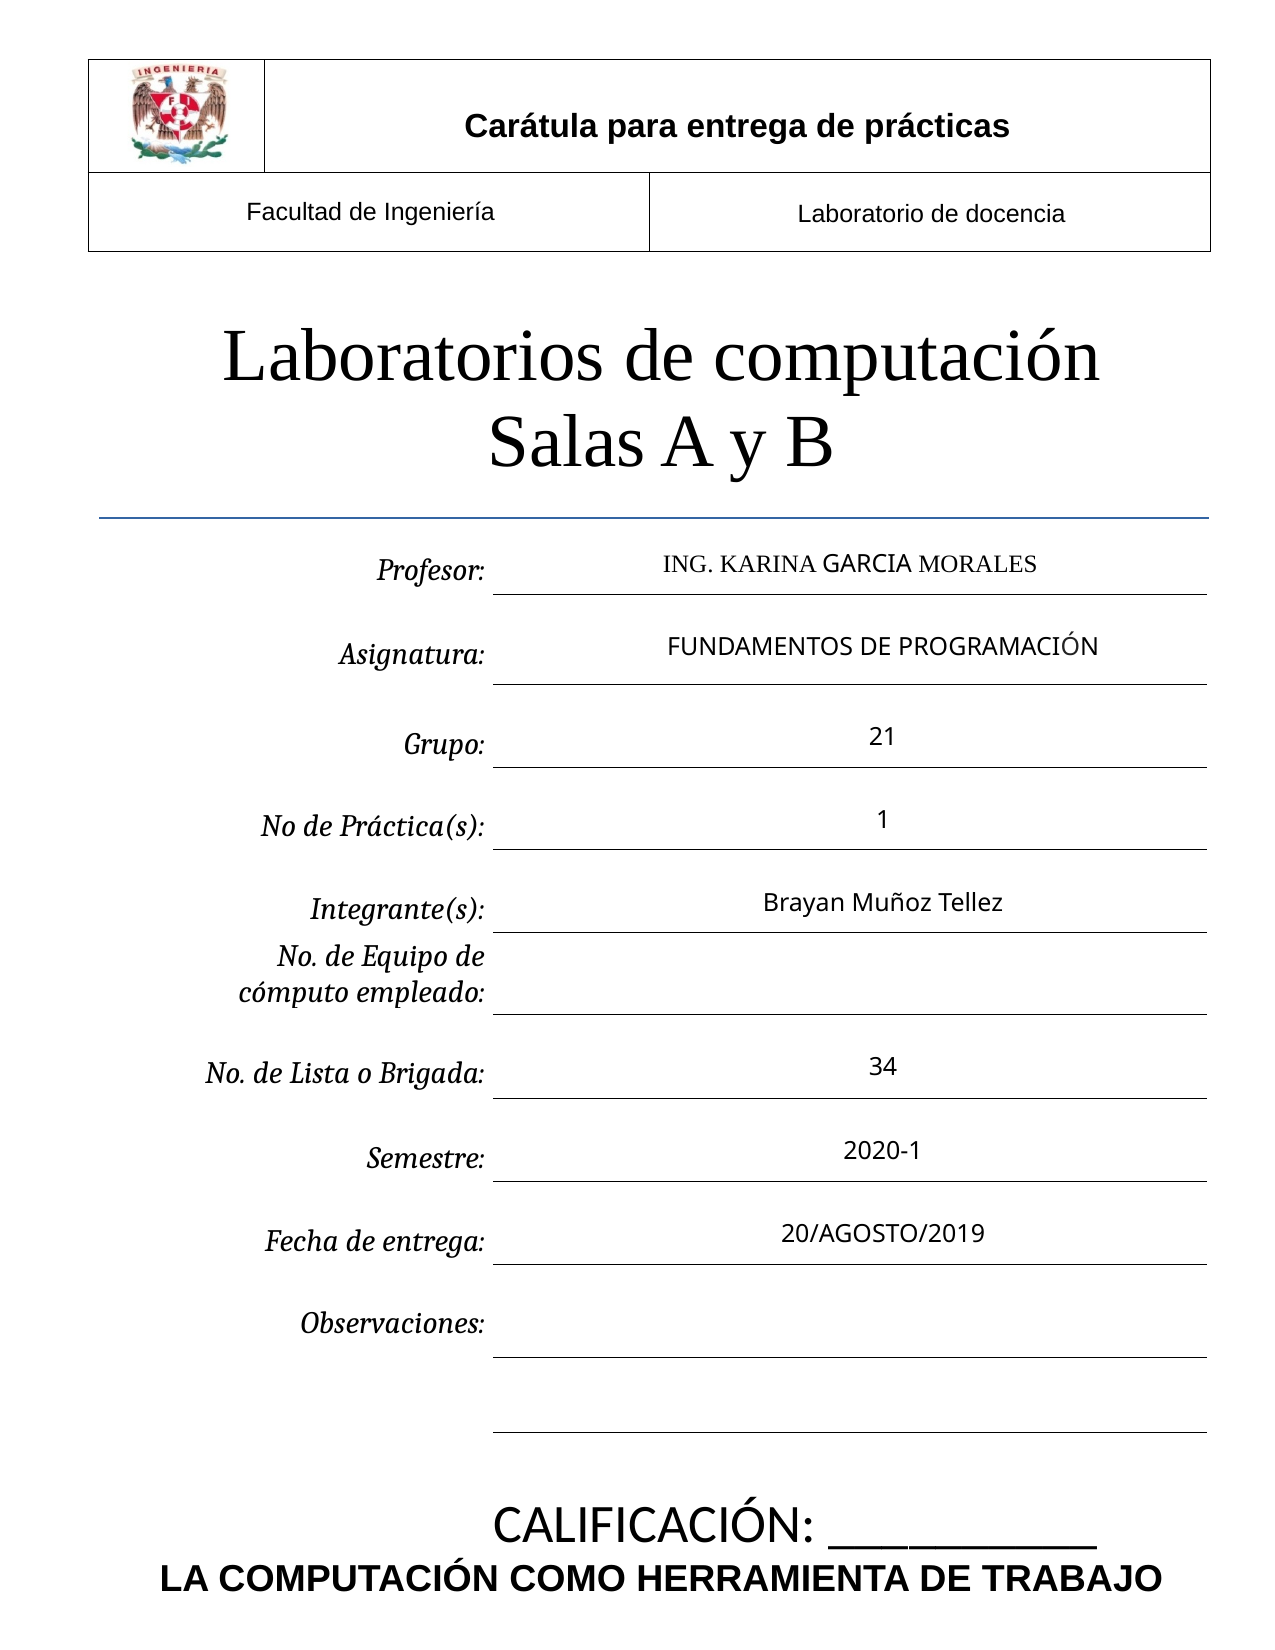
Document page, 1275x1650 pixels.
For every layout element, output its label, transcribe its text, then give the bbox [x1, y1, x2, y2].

table_cell Observaciones: [118, 1264, 493, 1357]
text Laboratorios de computación [118, 310, 1205, 396]
table_cell 20/AGOSTO/2019 [493, 1182, 1207, 1263]
table_cell 34 [493, 1015, 1207, 1098]
table_header [89, 60, 264, 172]
table_cell [493, 933, 1207, 1013]
table_cell [493, 1358, 1207, 1432]
table_cell Fecha de entrega: [118, 1181, 493, 1263]
table_cell [493, 1265, 1207, 1357]
table_cell No. de Lista o Brigada: [118, 1014, 493, 1098]
table_cell Brayan Muñoz Tellez [493, 850, 1207, 932]
table_cell Integrante(s): [118, 849, 493, 932]
table_cell No. de Equipo de cómputo empleado: [118, 932, 493, 1013]
table_cell Grupo: [118, 684, 493, 766]
table_header [493, 511, 1207, 517]
table_cell 21 [493, 685, 1207, 766]
table_header Carátula para entrega de prácticas [265, 60, 1210, 172]
table_cell Asignatura: [118, 594, 493, 684]
table_cell 2020-1 [493, 1099, 1207, 1181]
text Salas A y B [118, 396, 1205, 482]
table_cell No de Práctica(s): [118, 766, 493, 849]
table_cell [118, 1357, 493, 1432]
text CALIFICACIÓN: __________ [118, 1489, 1205, 1556]
table_cell Laboratorio de docencia [650, 173, 1210, 251]
table_cell 1 [493, 768, 1207, 849]
table_cell Semestre: [118, 1098, 493, 1181]
text LA COMPUTACIÓN COMO HERRAMIENTA DE TRABAJO [118, 1556, 1205, 1599]
table_header Profesor: [118, 519, 493, 594]
table_header [118, 511, 493, 517]
table_header ING. KARINA GARCIA MORALES [493, 519, 1207, 594]
table_cell FUNDAMENTOS DE PROGRAMACIÓN [493, 595, 1207, 684]
table_cell Facultad de Ingeniería [89, 173, 649, 251]
